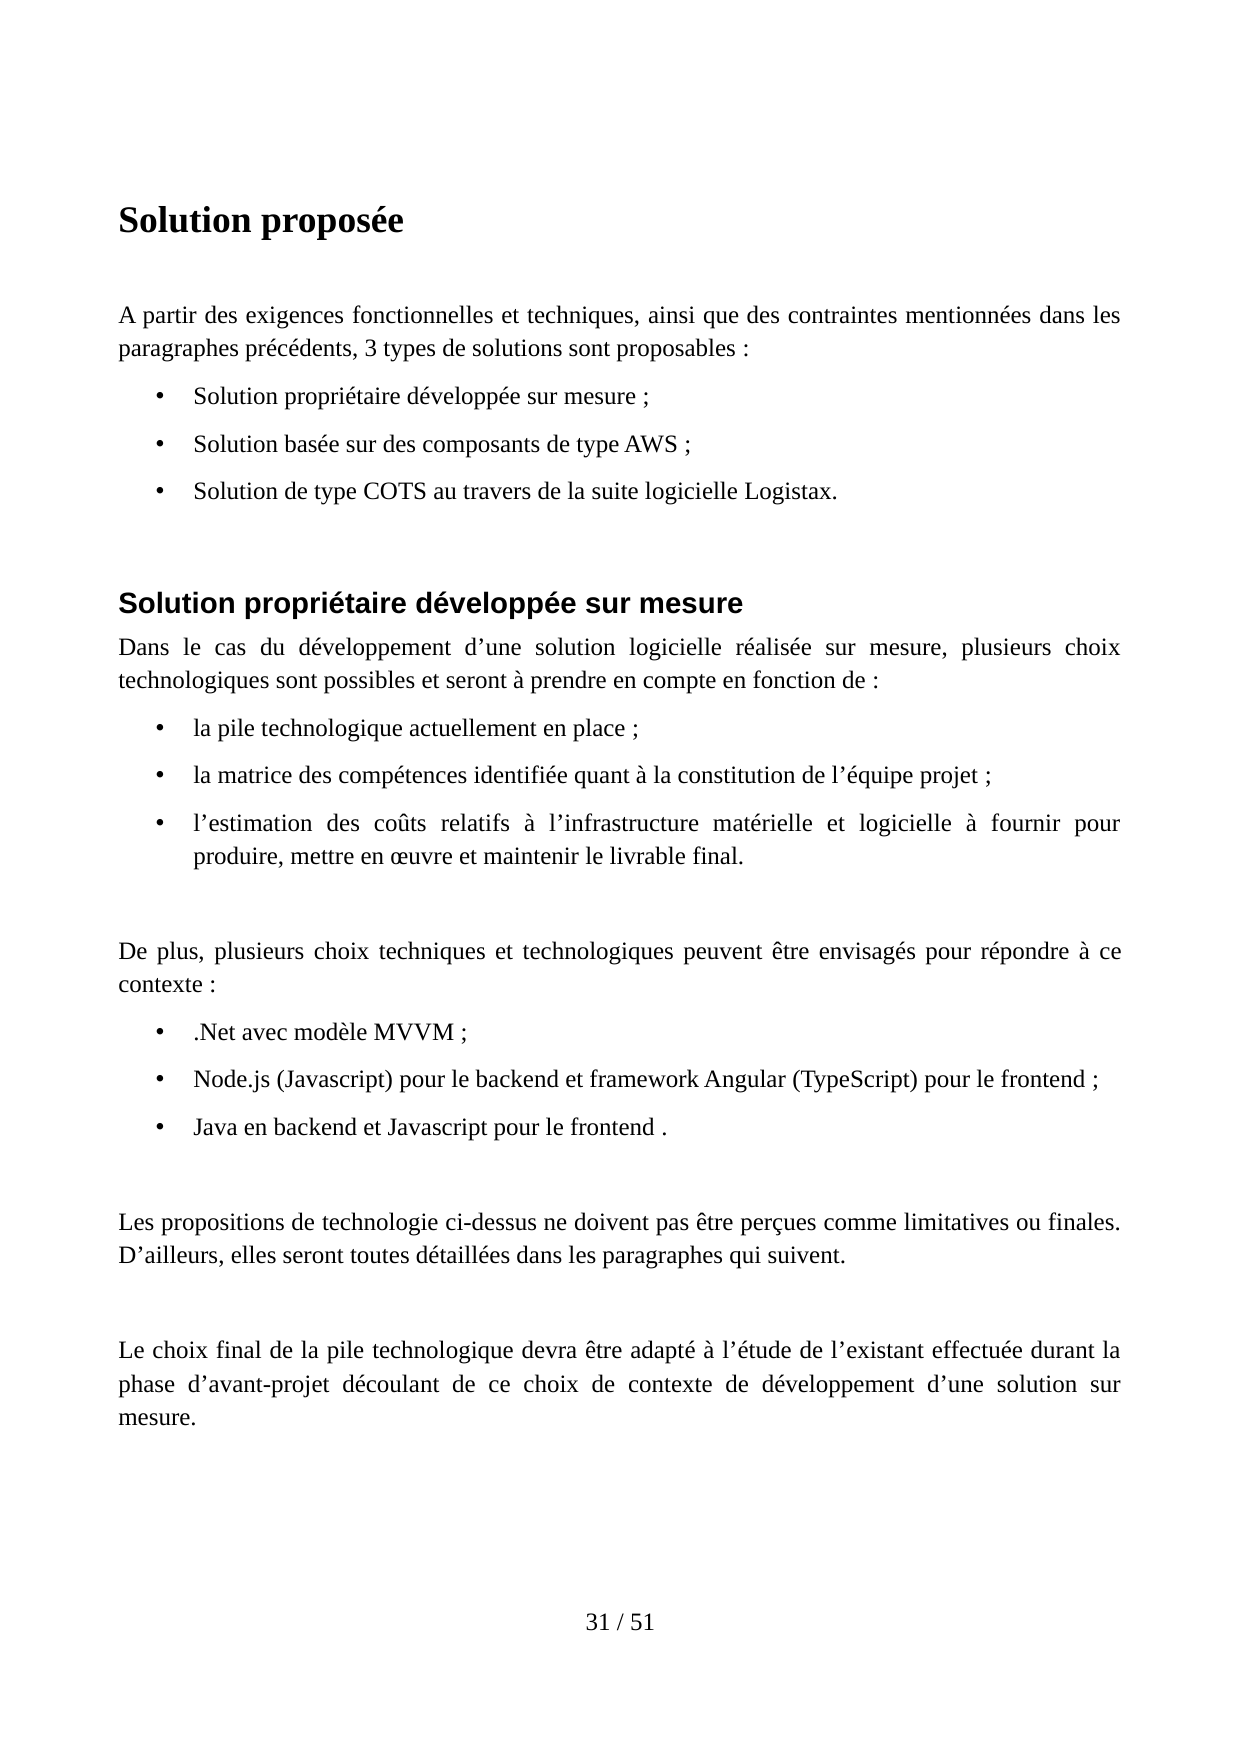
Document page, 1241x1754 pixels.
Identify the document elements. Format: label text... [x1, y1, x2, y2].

text Dans le cas du développement d’une solution logicielle réalisée sur mesure, plusieurs choix technologiques sont possibles et seront à prendre en compte en fonction de : [118, 632, 1122, 694]
list Node.js (Javascript) pour le backend et framework Angular (TypeScript) pour le frontend ; [156, 1064, 1122, 1093]
list l’estimation des coûts relatifs à l’infrastructure matérielle et logicielle à fournir pour produire, mettre en œuvre et maintenir le livrable final. [156, 808, 1122, 870]
text Les propositions de technologie ci-dessus ne doivent pas être perçues comme limitatives ou finales. D’ailleurs, elles seront toutes détaillées dans les paragraphes qui suivent. [118, 1207, 1122, 1269]
list Java en backend et Javascript pour le frontend . [156, 1112, 1122, 1141]
list Solution de type COTS au travers de la suite logicielle Logistax. [156, 476, 1122, 505]
subtitle Solution propriétaire développée sur mesure [118, 586, 1122, 620]
list .Net avec modèle MVVM ; [156, 1017, 1122, 1046]
subtitle Solution proposée [118, 197, 1122, 240]
list Solution basée sur des composants de type AWS ; [156, 429, 1122, 457]
text De plus, plusieurs choix techniques et technologiques peuvent être envisagés pour répondre à ce contexte : [118, 936, 1122, 998]
text Le choix final de la pile technologique devra être adapté à l’étude de l’existant effectuée durant la phase d’avant-projet découlant de ce choix de contexte de développement d’une solution sur mesure. [118, 1336, 1122, 1430]
text A partir des exigences fonctionnelles et techniques, ainsi que des contraintes mentionnées dans les paragraphes précédents, 3 types de solutions sont proposables : [118, 300, 1122, 362]
list la matrice des compétences identifiée quant à la constitution de l’équipe projet ; [156, 761, 1122, 789]
list Solution propriétaire développée sur mesure ; [156, 381, 1122, 410]
list la pile technologique actuellement en place ; [156, 713, 1122, 742]
